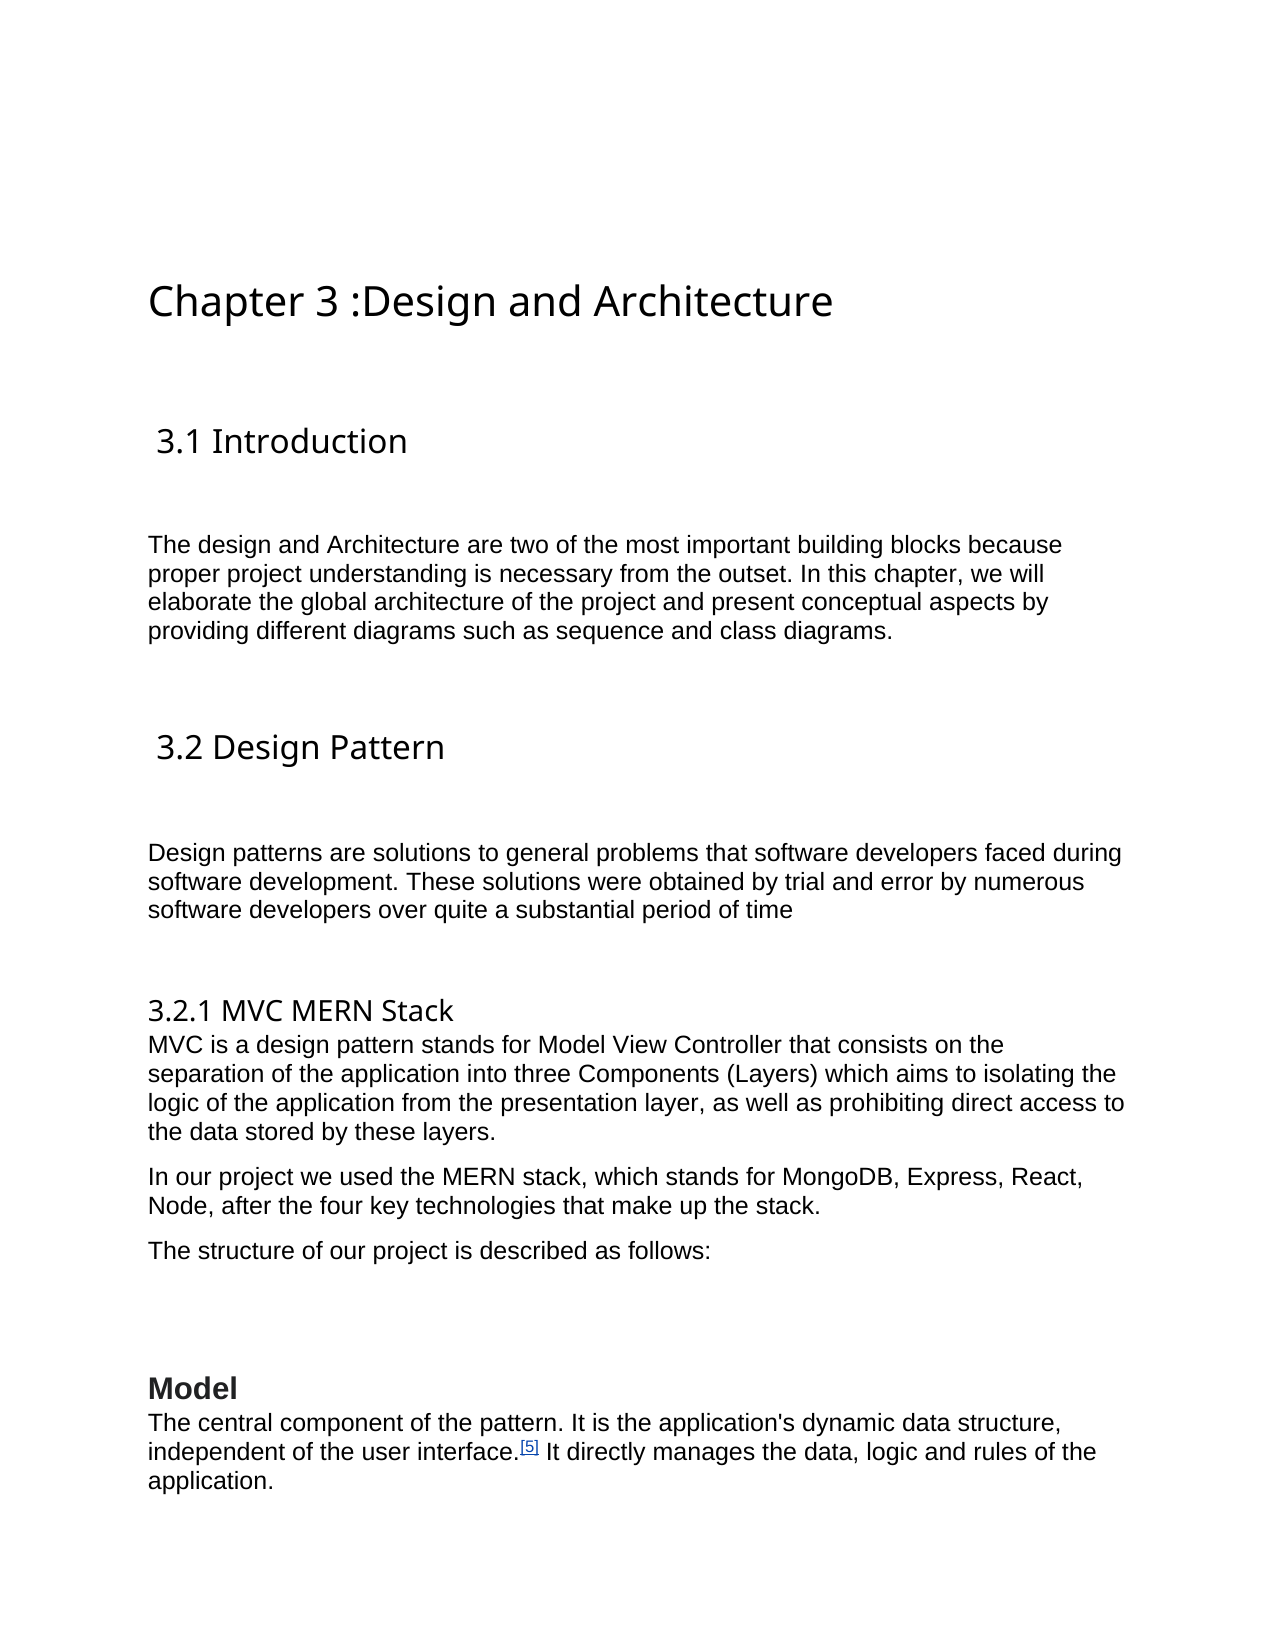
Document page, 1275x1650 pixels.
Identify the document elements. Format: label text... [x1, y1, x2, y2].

subtitle :Design and Architecture [148, 272, 1127, 329]
text The design and Architecture are two of the most important building blocks because proper project understanding is necessary from the outset. In this chapter, we will elaborate the global architecture of the project and present conceptual aspects by providing different diagrams such as sequence and class diagrams. [148, 530, 1127, 645]
text The structure of our project is described as follows: [148, 1236, 1127, 1265]
subtitle 3.2.1 MVC MERN Stack [148, 991, 1127, 1030]
text 3.1 Introduction [148, 418, 1127, 463]
text In our project we used the MERN stack, which stands for MongoDB, Express, React, Node, after the four key technologies that make up the stack. [148, 1162, 1127, 1219]
text MVC is a design pattern stands for Model View Controller that consists on the separation of the application into three Components (Layers) which aims to isolating the logic of the application from the presentation layer, as well as prohibiting direct access to the data stored by these layers. [148, 1030, 1127, 1145]
text 3.2 Design Pattern [148, 724, 1127, 769]
text The central component of the pattern. It is the application's dynamic data structure, independent of the user interface.[5] It directly manages the data, logic and rules of the application. [148, 1408, 1127, 1494]
text Design patterns are solutions to general problems that software developers faced during software development. These solutions were obtained by trial and error by numerous software developers over quite a substantial period of time [148, 838, 1127, 924]
text Model [148, 1370, 1127, 1406]
